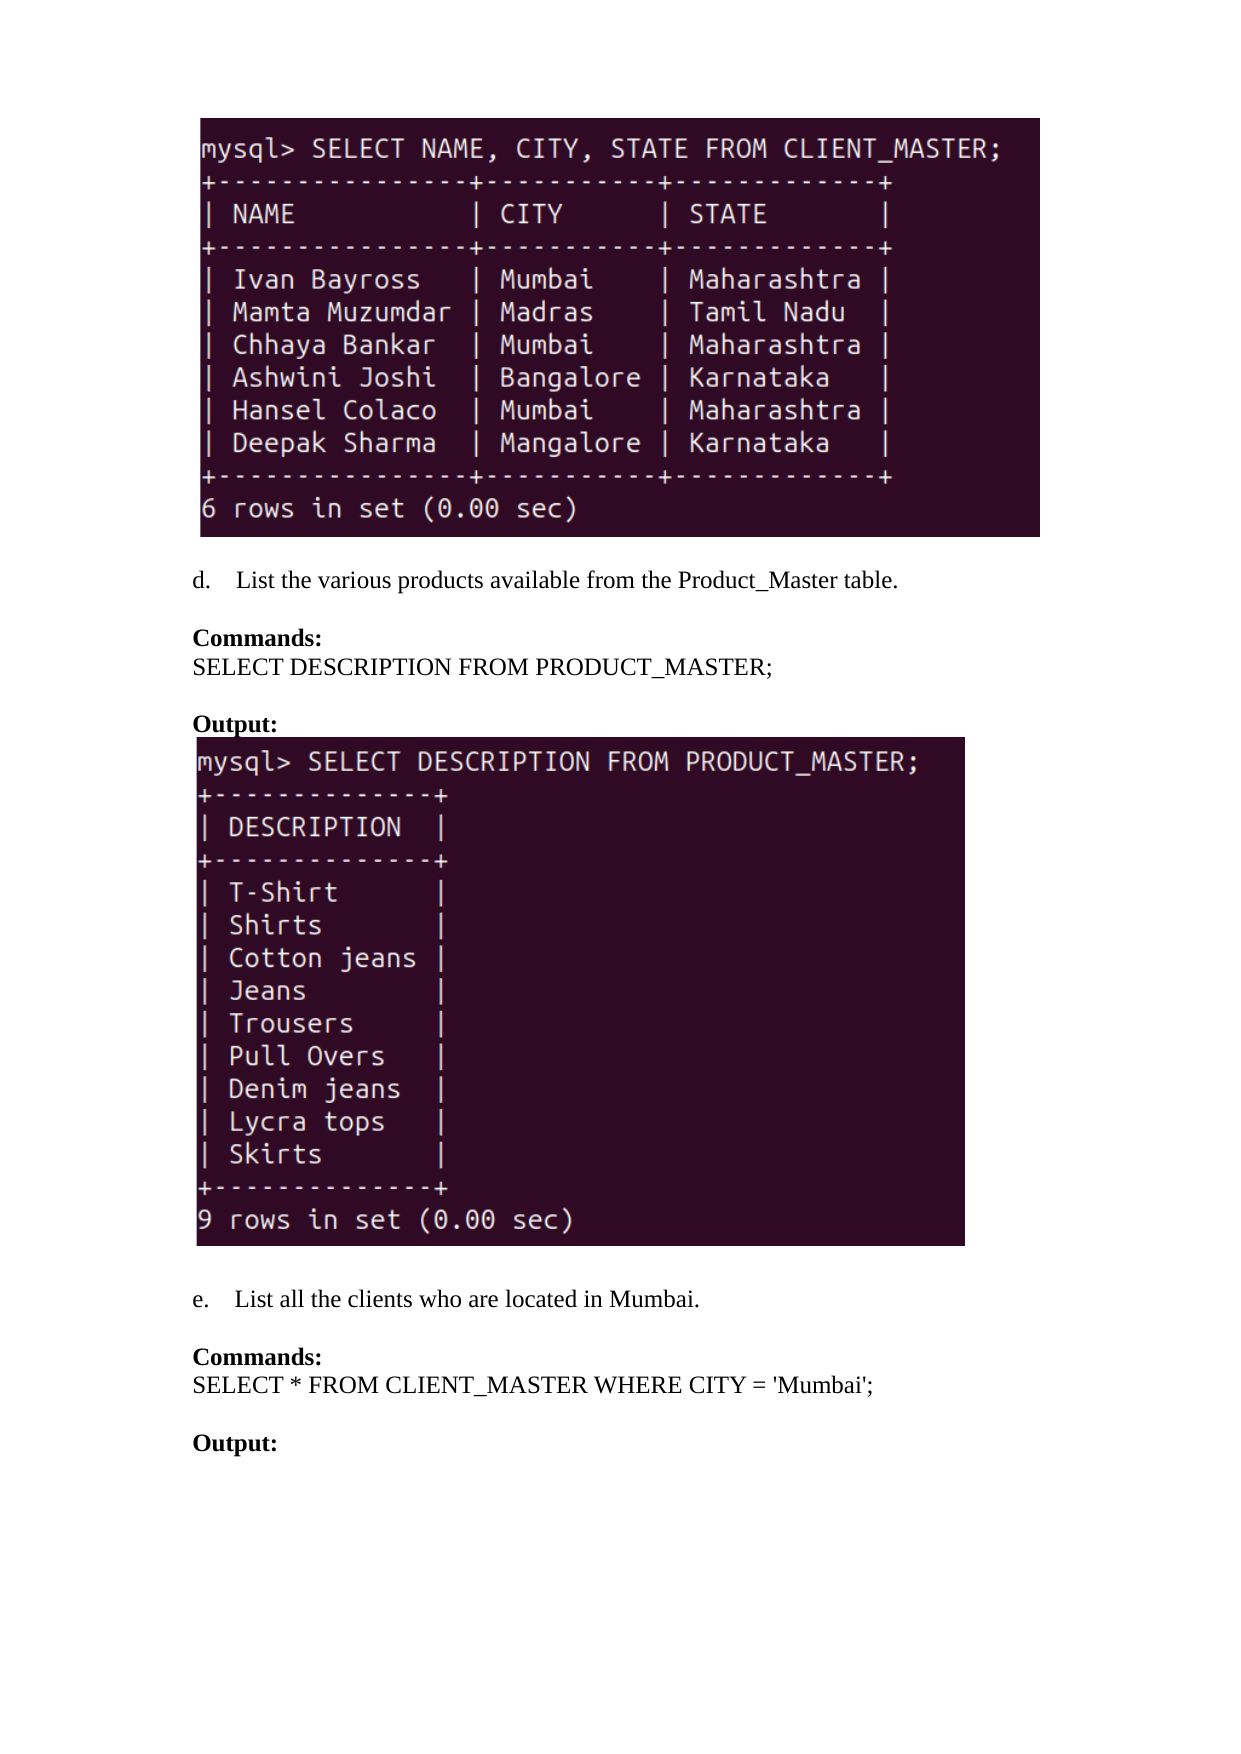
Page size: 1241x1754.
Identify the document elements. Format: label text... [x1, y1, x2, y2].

text SELECT * FROM CLIENT_MASTER WHERE CITY = 'Mumbai'; [118, 1370, 1122, 1399]
picture [196, 737, 965, 1246]
text e. List all the clients who are located in Mumbai. [118, 1255, 1122, 1313]
text Commands: [118, 623, 1122, 652]
text Output: [118, 709, 1122, 738]
text d. List the various products available from the Product_Master table. [118, 565, 1122, 594]
text Commands: [118, 1342, 1122, 1370]
text Output: [118, 1428, 1122, 1485]
text SELECT DESCRIPTION FROM PRODUCT_MASTER; [118, 652, 1122, 680]
picture [200, 118, 1040, 537]
